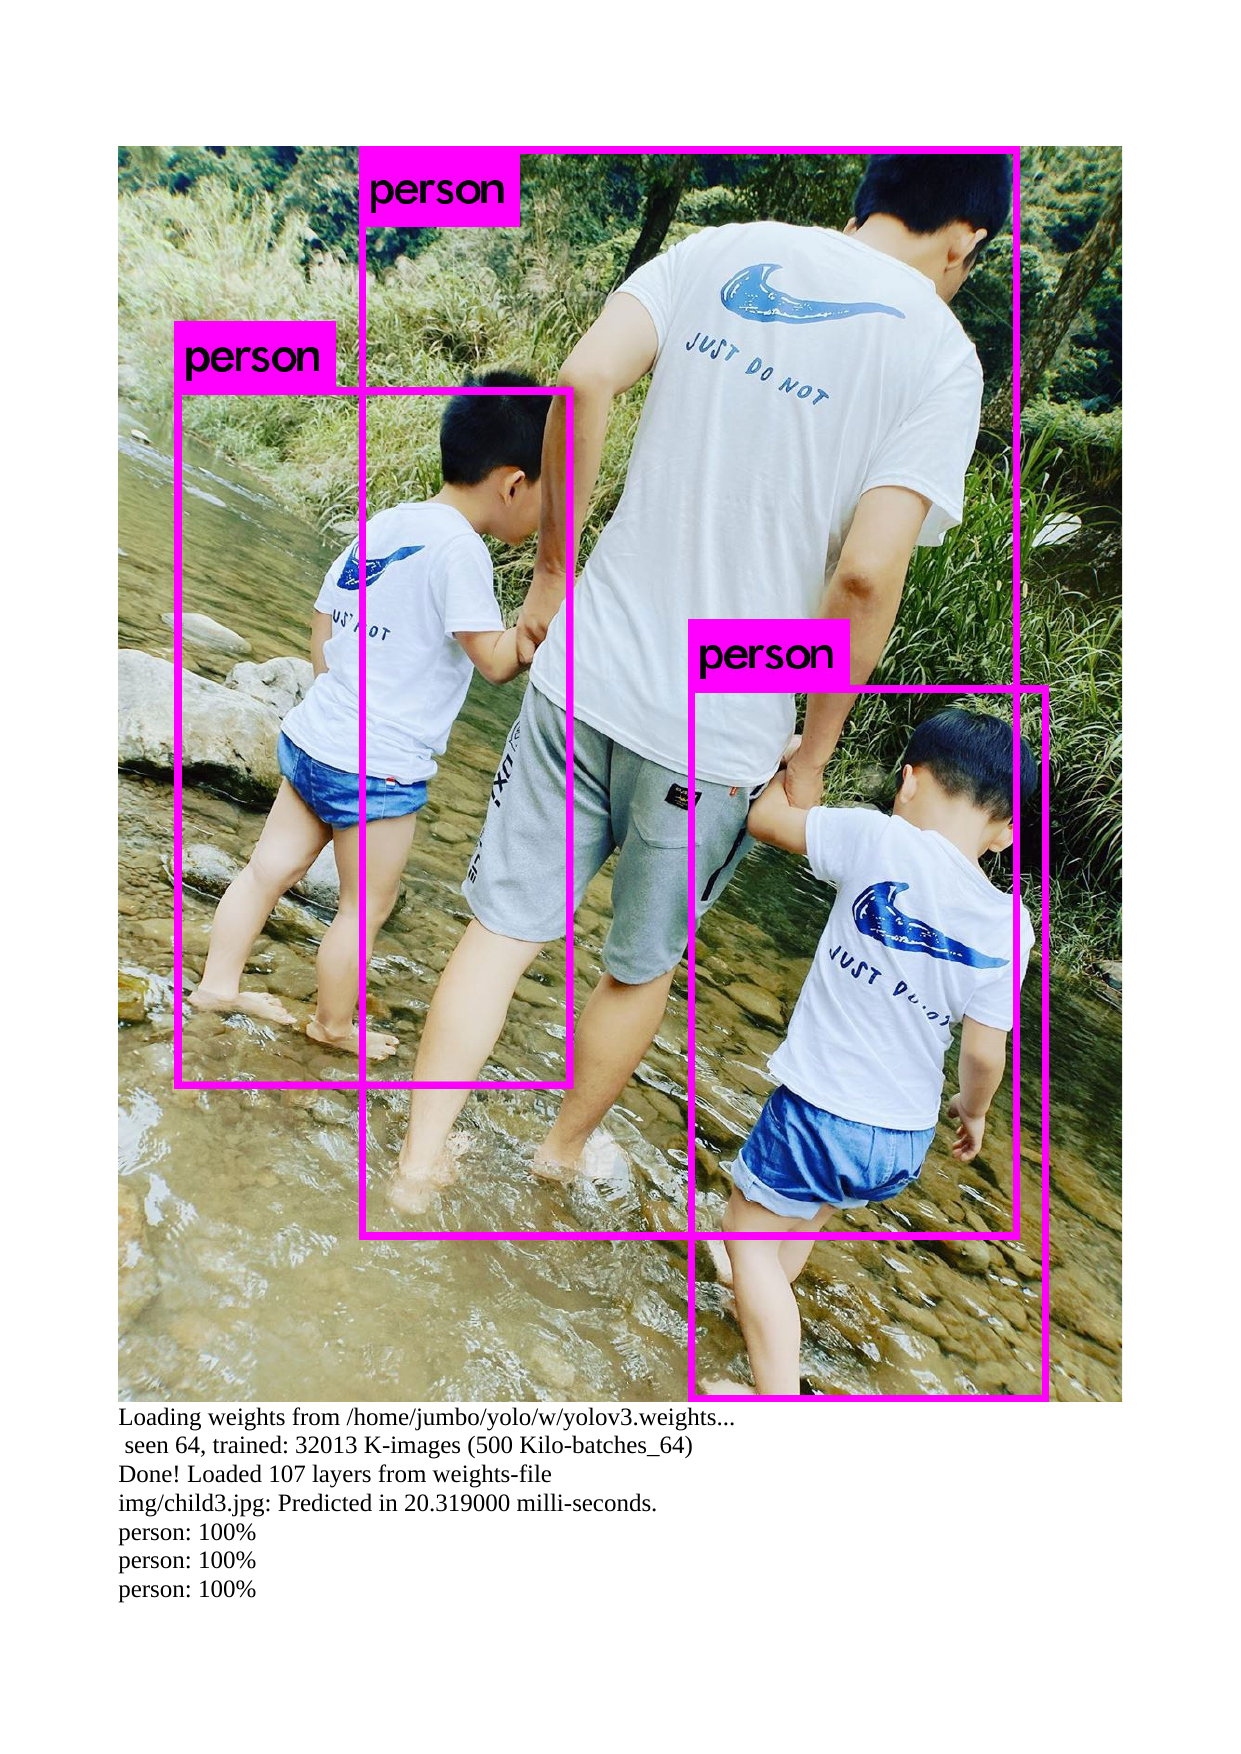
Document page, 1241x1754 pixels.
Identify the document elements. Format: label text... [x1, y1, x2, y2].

picture [118, 146, 1123, 1402]
text img/child3.jpg: Predicted in 20.319000 milli-seconds. [118, 1488, 1122, 1517]
text seen 64, trained: 32013 K-images (500 Kilo-batches_64) [118, 1431, 1122, 1459]
text person: 100% [118, 1546, 1122, 1574]
text Done! Loaded 107 layers from weights-file [118, 1459, 1122, 1488]
text Loading weights from /home/jumbo/yolo/w/yolov3.weights... [118, 1402, 1122, 1431]
text person: 100% [118, 1517, 1122, 1546]
text person: 100% [118, 1574, 1122, 1603]
